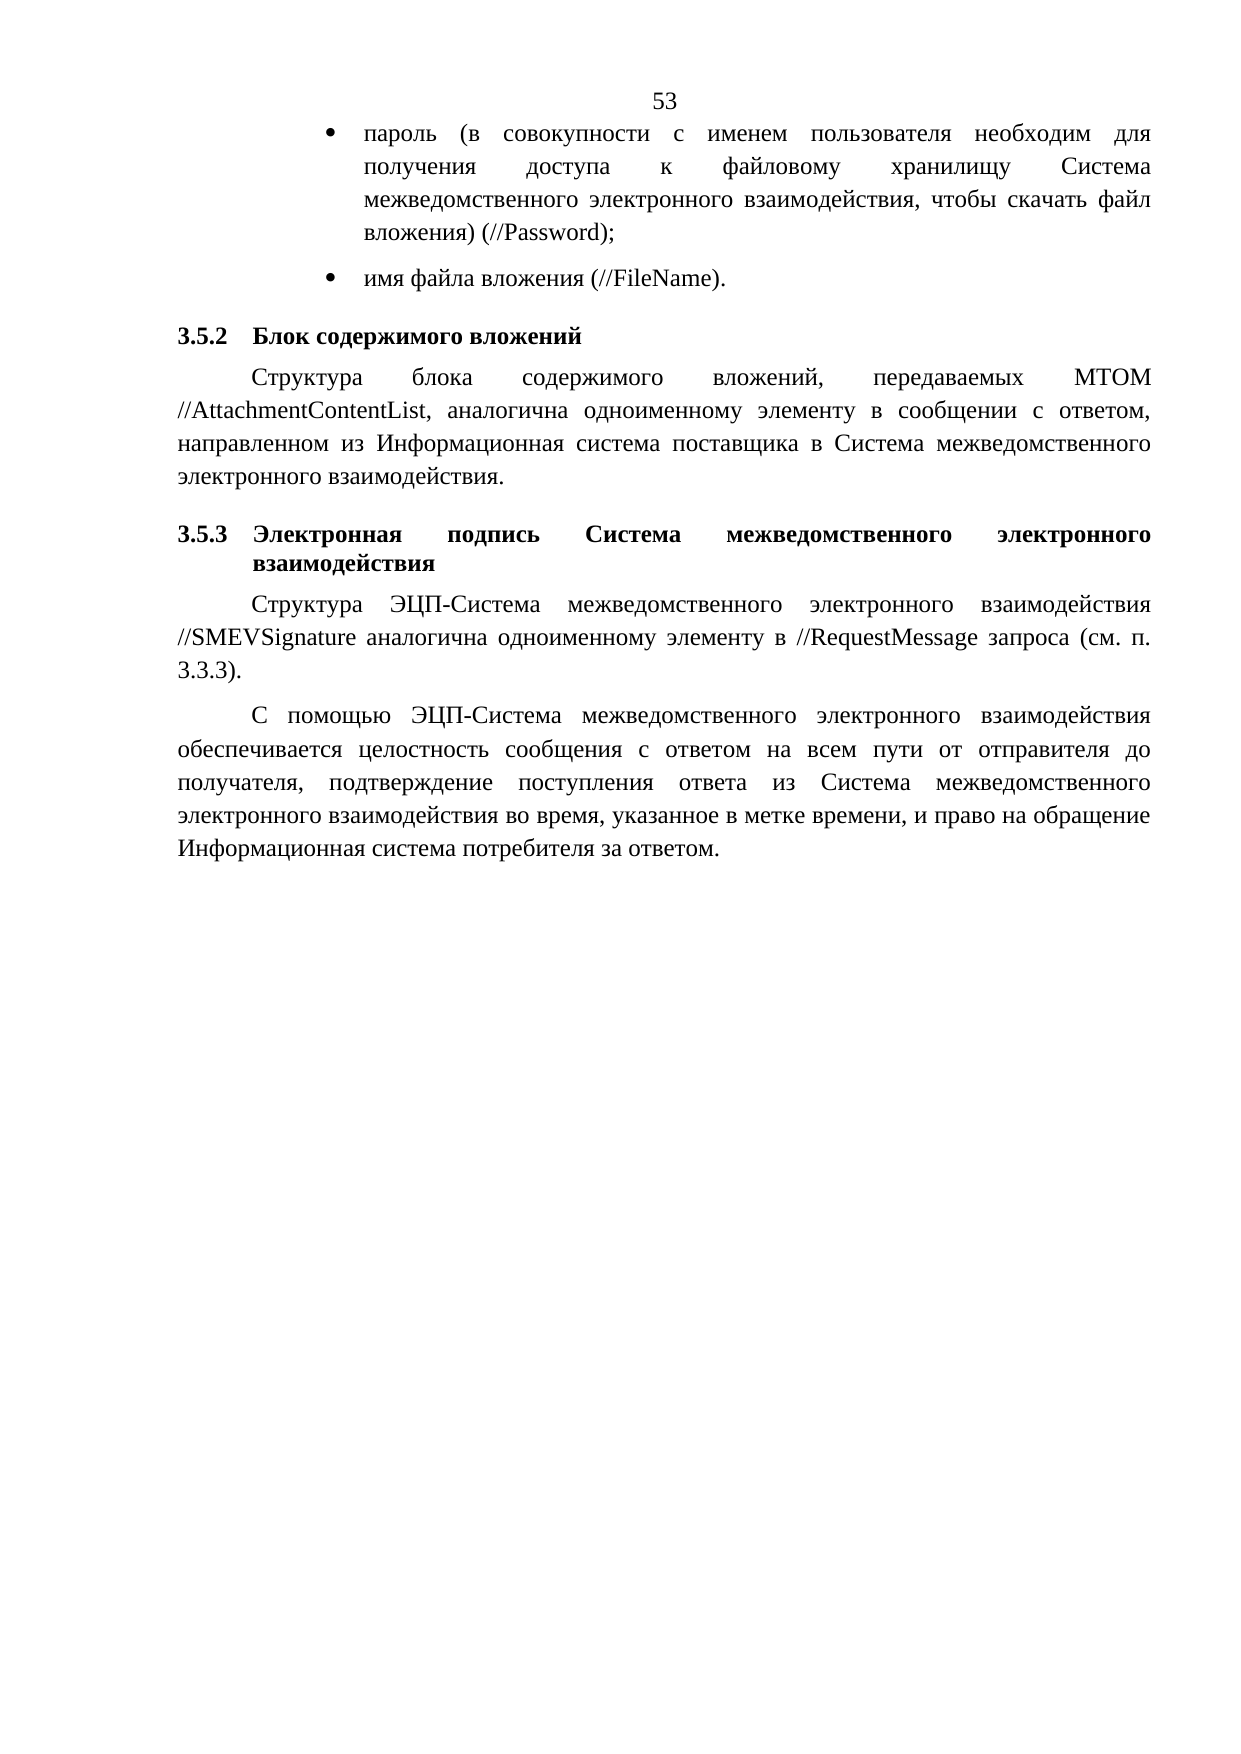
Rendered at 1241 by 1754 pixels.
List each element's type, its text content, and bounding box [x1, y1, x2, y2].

list имя файла вложения (//FileName). [326, 263, 1152, 291]
text Структура блока содержимого вложений, передаваемых MTOM //AttachmentContentList, аналогична одноименному элементу в сообщении с ответом, направленном из Информационная система поставщика в Система межведомственного электронного взаимодействия. [177, 362, 1152, 490]
text Структура ЭЦП-Система межведомственного электронного взаимодействия //SMEVSignature аналогична одноименному элементу в //RequestMessage запроса (см. п. 3.3.3). [177, 589, 1152, 684]
list пароль (в совокупности с именем пользователя необходим для получения доступа к файловому хранилищу Система межведомственного электронного взаимодействия, чтобы скачать файл вложения) (//Password); [326, 118, 1152, 246]
text С помощью ЭЦП-Система межведомственного электронного взаимодействия обеспечивается целостность сообщения с ответом на всем пути от отправителя до получателя, подтверждение поступления ответа из Система межведомственного электронного взаимодействия во время, указанное в метке времени, и право на обращение Информационная система потребителя за ответом. [177, 701, 1152, 861]
subtitle Блок содержимого вложений [177, 321, 1152, 349]
subtitle Электронная подпись Система межведомственного электронного взаимодействия [177, 519, 1152, 577]
